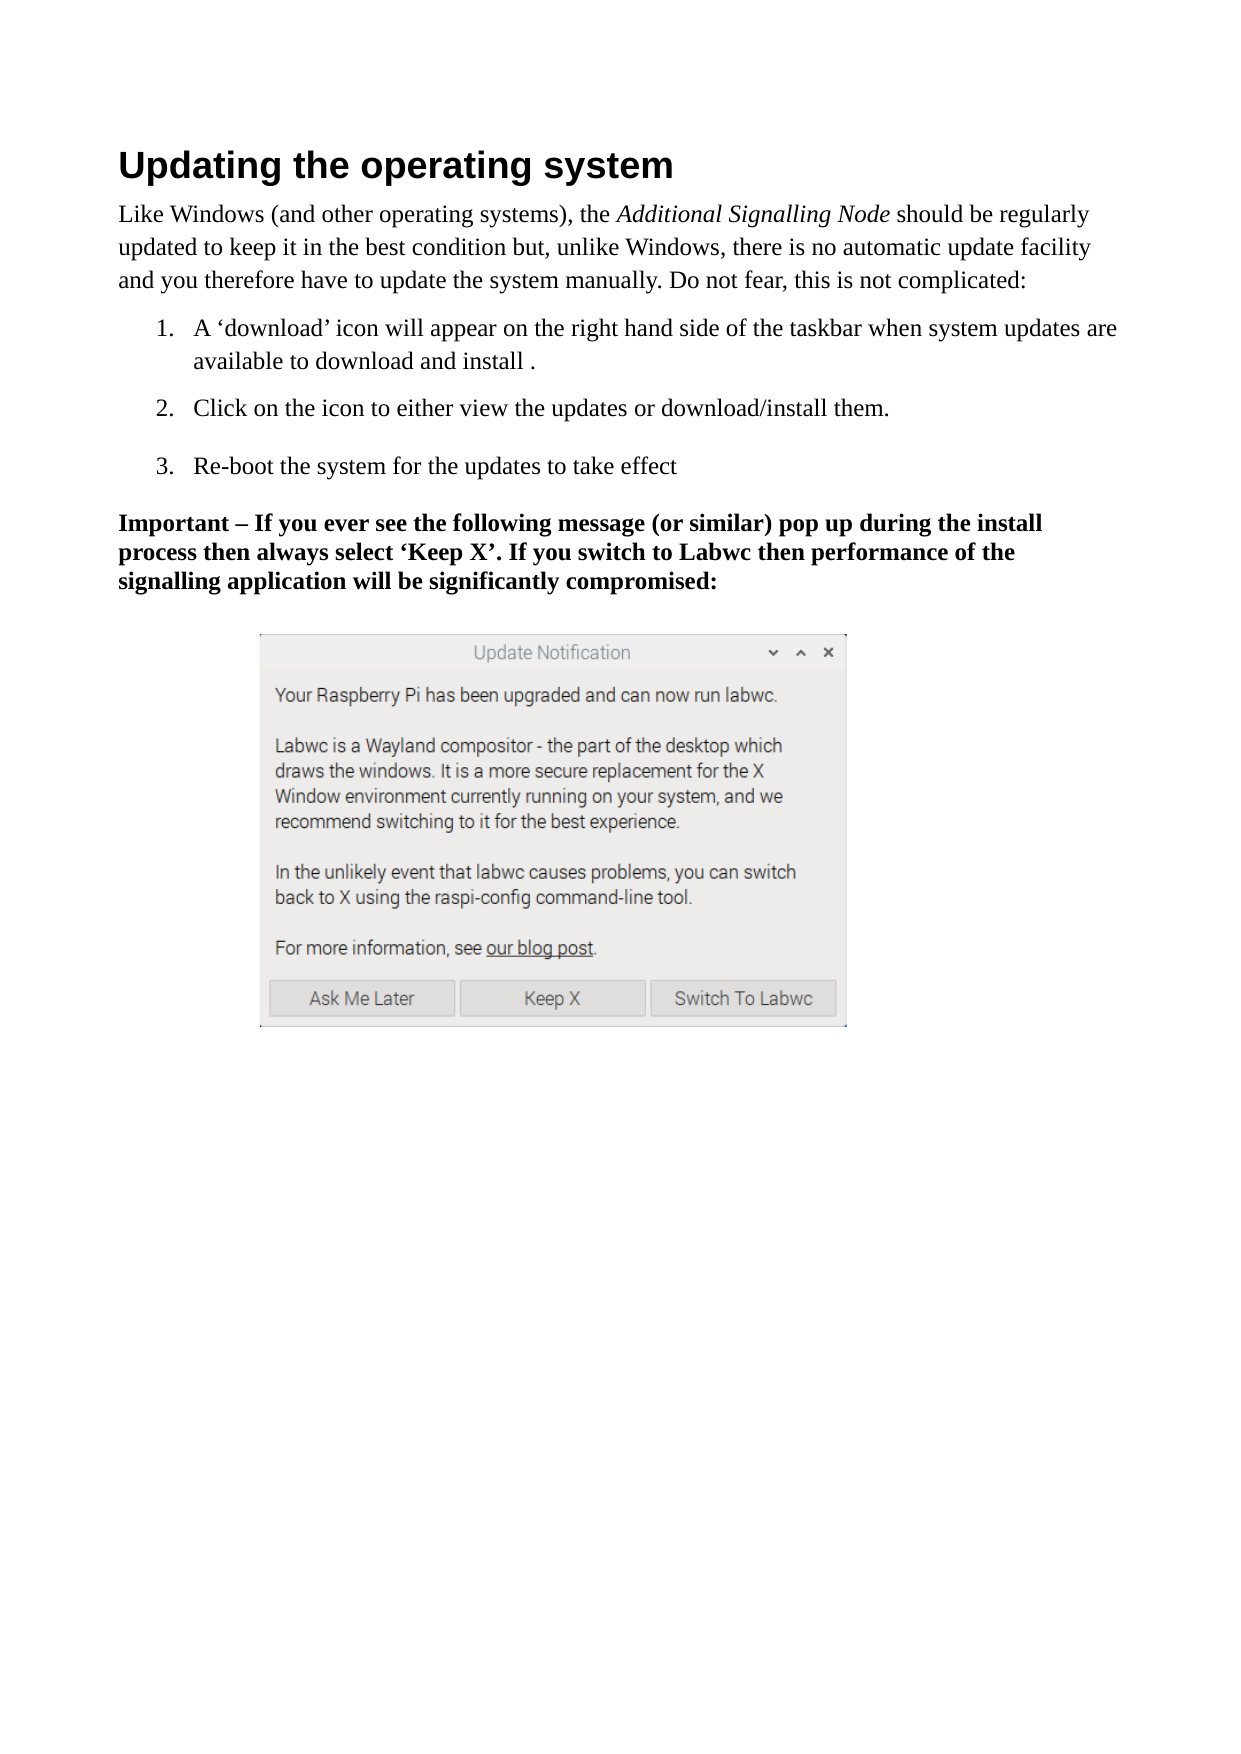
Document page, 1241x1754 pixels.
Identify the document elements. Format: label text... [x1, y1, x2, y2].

picture [259, 634, 847, 1027]
list Re-boot the system for the updates to take effect [156, 451, 1122, 480]
list Click on the icon to either view the updates or download/install them. [156, 393, 1122, 422]
text Important – If you ever see the following message (or similar) pop up during the install process then always select ‘Keep X’. If you switch to Labwc then performance of the signalling application will be significantly compromised: [118, 508, 1122, 595]
subtitle Updating the operating system [118, 143, 1122, 187]
text Like Windows (and other operating systems), the Additional Signalling Node should be regularly updated to keep it in the best condition but, unlike Windows, there is no automatic update facility and you therefore have to update the system manually. Do not fear, this is not complicated: [118, 199, 1122, 294]
list A ‘download’ icon will appear on the right hand side of the taskbar when system updates are available to download and install . [156, 313, 1122, 375]
